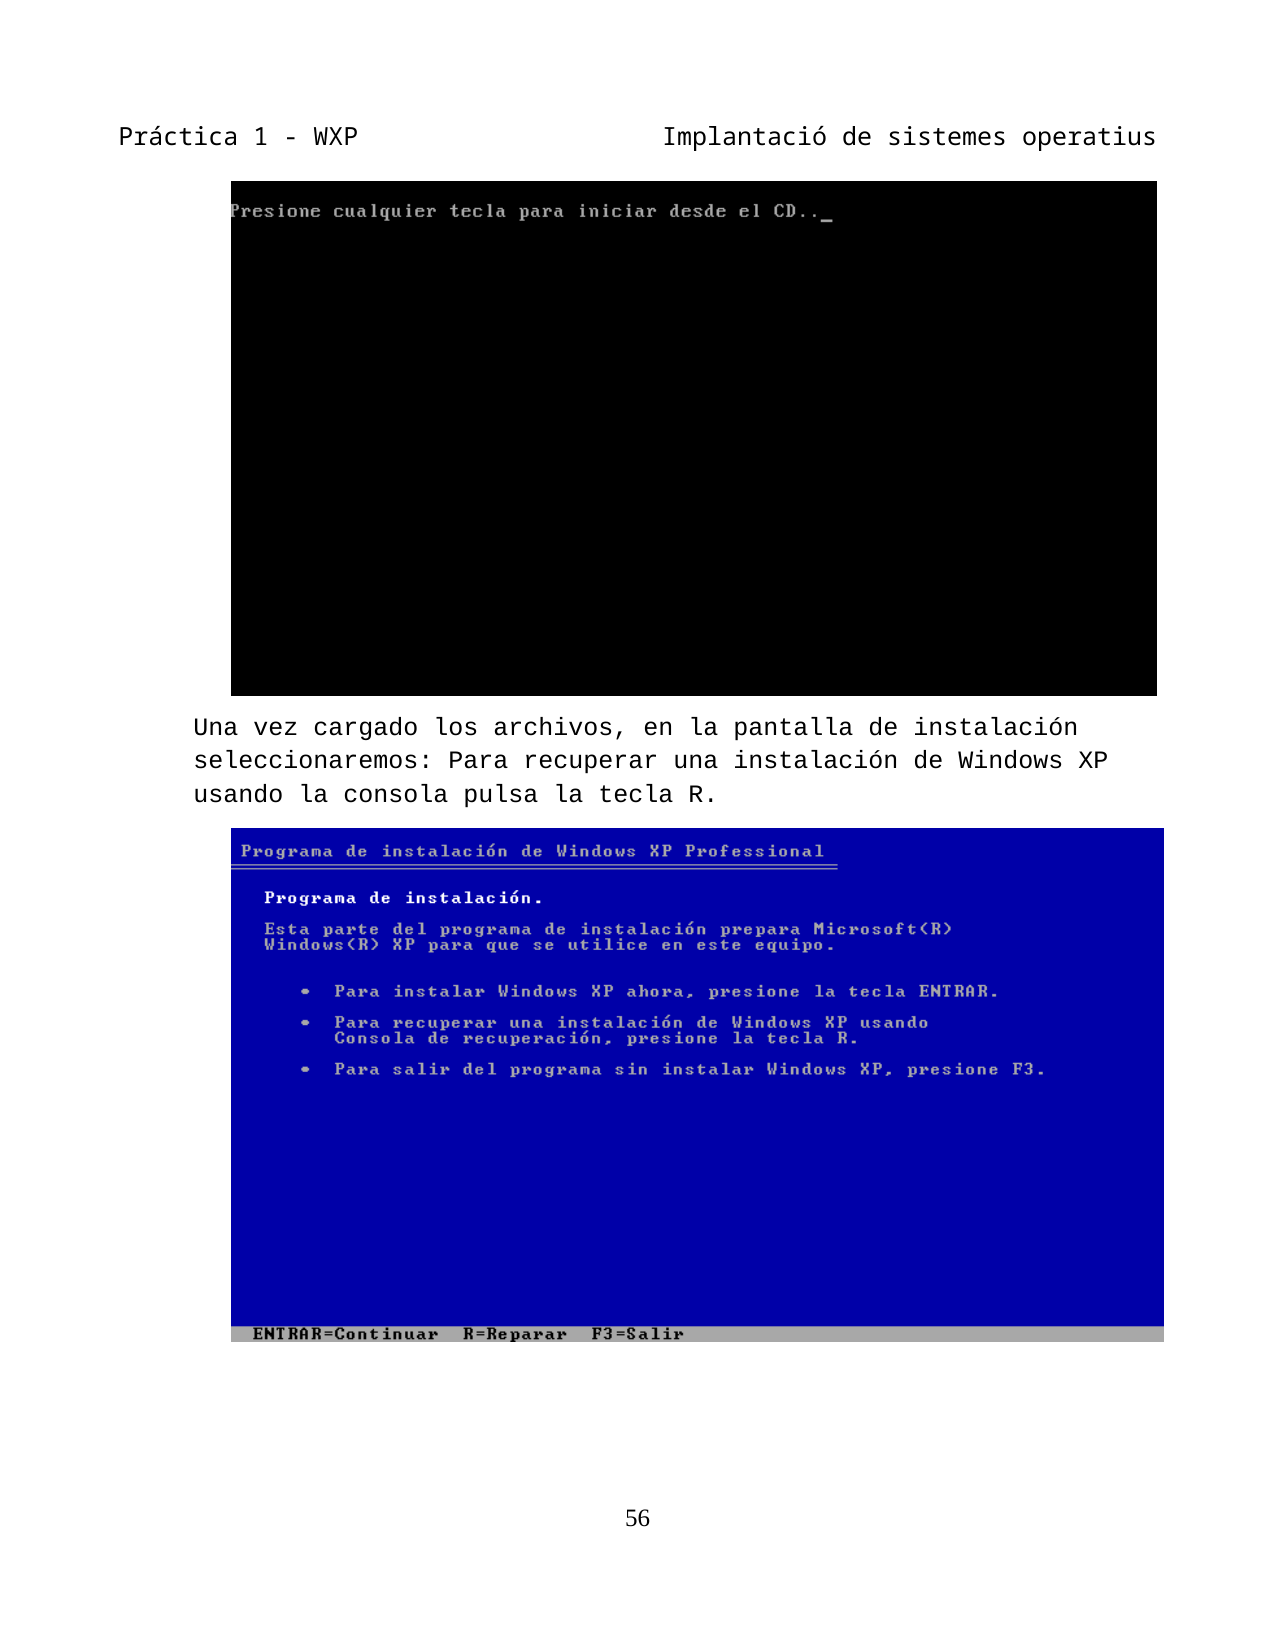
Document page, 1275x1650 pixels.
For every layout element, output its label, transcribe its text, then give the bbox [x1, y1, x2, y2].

picture [231, 828, 1164, 1342]
picture [231, 181, 1157, 696]
list Una vez cargado los archivos, en la pantalla de instalación seleccionaremos: Para recuperar una instalación de Windows XP usando la consola pulsa la tecla R. [156, 714, 1157, 810]
